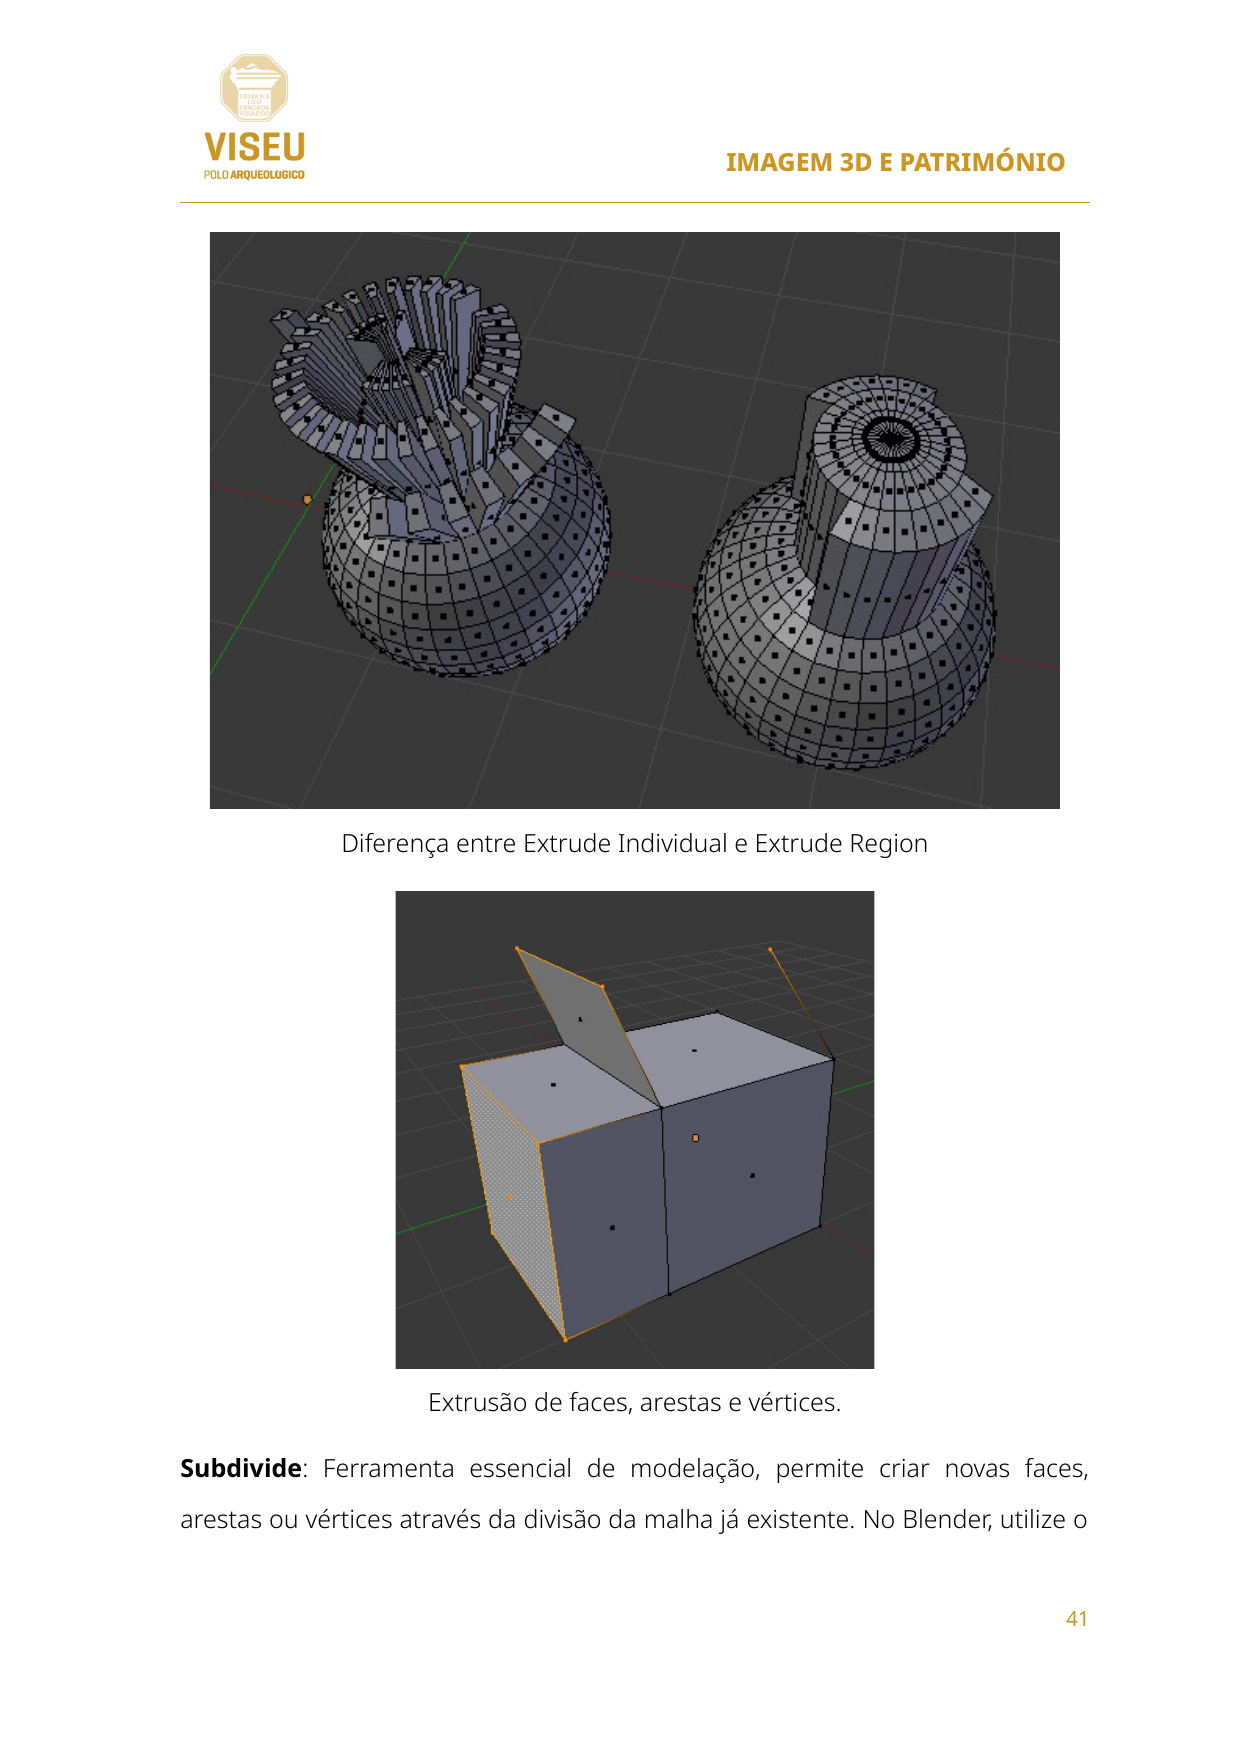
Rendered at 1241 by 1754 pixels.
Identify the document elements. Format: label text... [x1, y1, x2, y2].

text Extrusão de faces, arestas e vértices. [180, 892, 1090, 1419]
text Diferença entre Extrude Individual e Extrude Region [180, 232, 1090, 860]
text Subdivide: Ferramenta essencial de modelação, permite criar novas faces, arestas ou vértices através da divisão da malha já existente. No Blender, utilize o [180, 1451, 1090, 1536]
picture [395, 891, 875, 1369]
picture [209, 232, 1060, 809]
